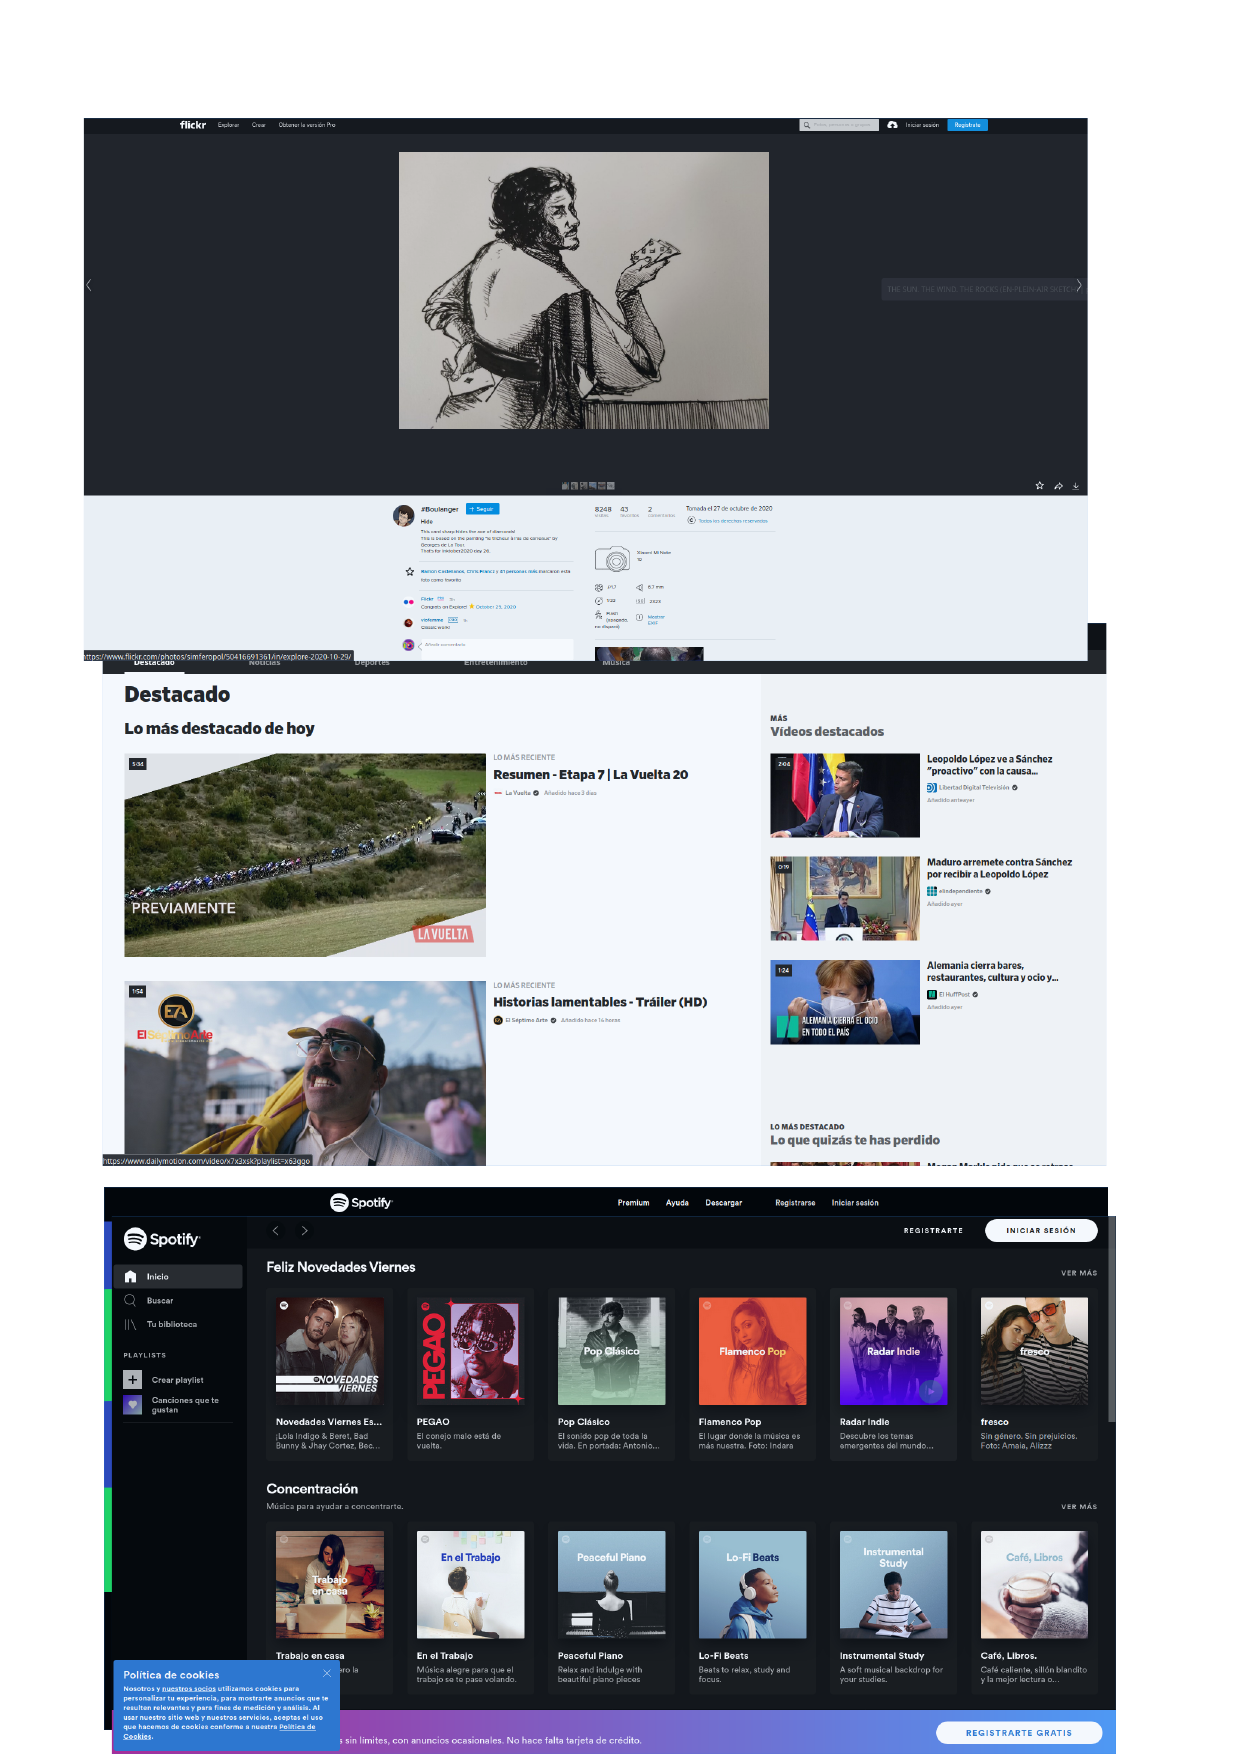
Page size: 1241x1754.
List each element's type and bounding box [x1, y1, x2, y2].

picture [83, 118, 1107, 1166]
picture [104, 1187, 1116, 1754]
